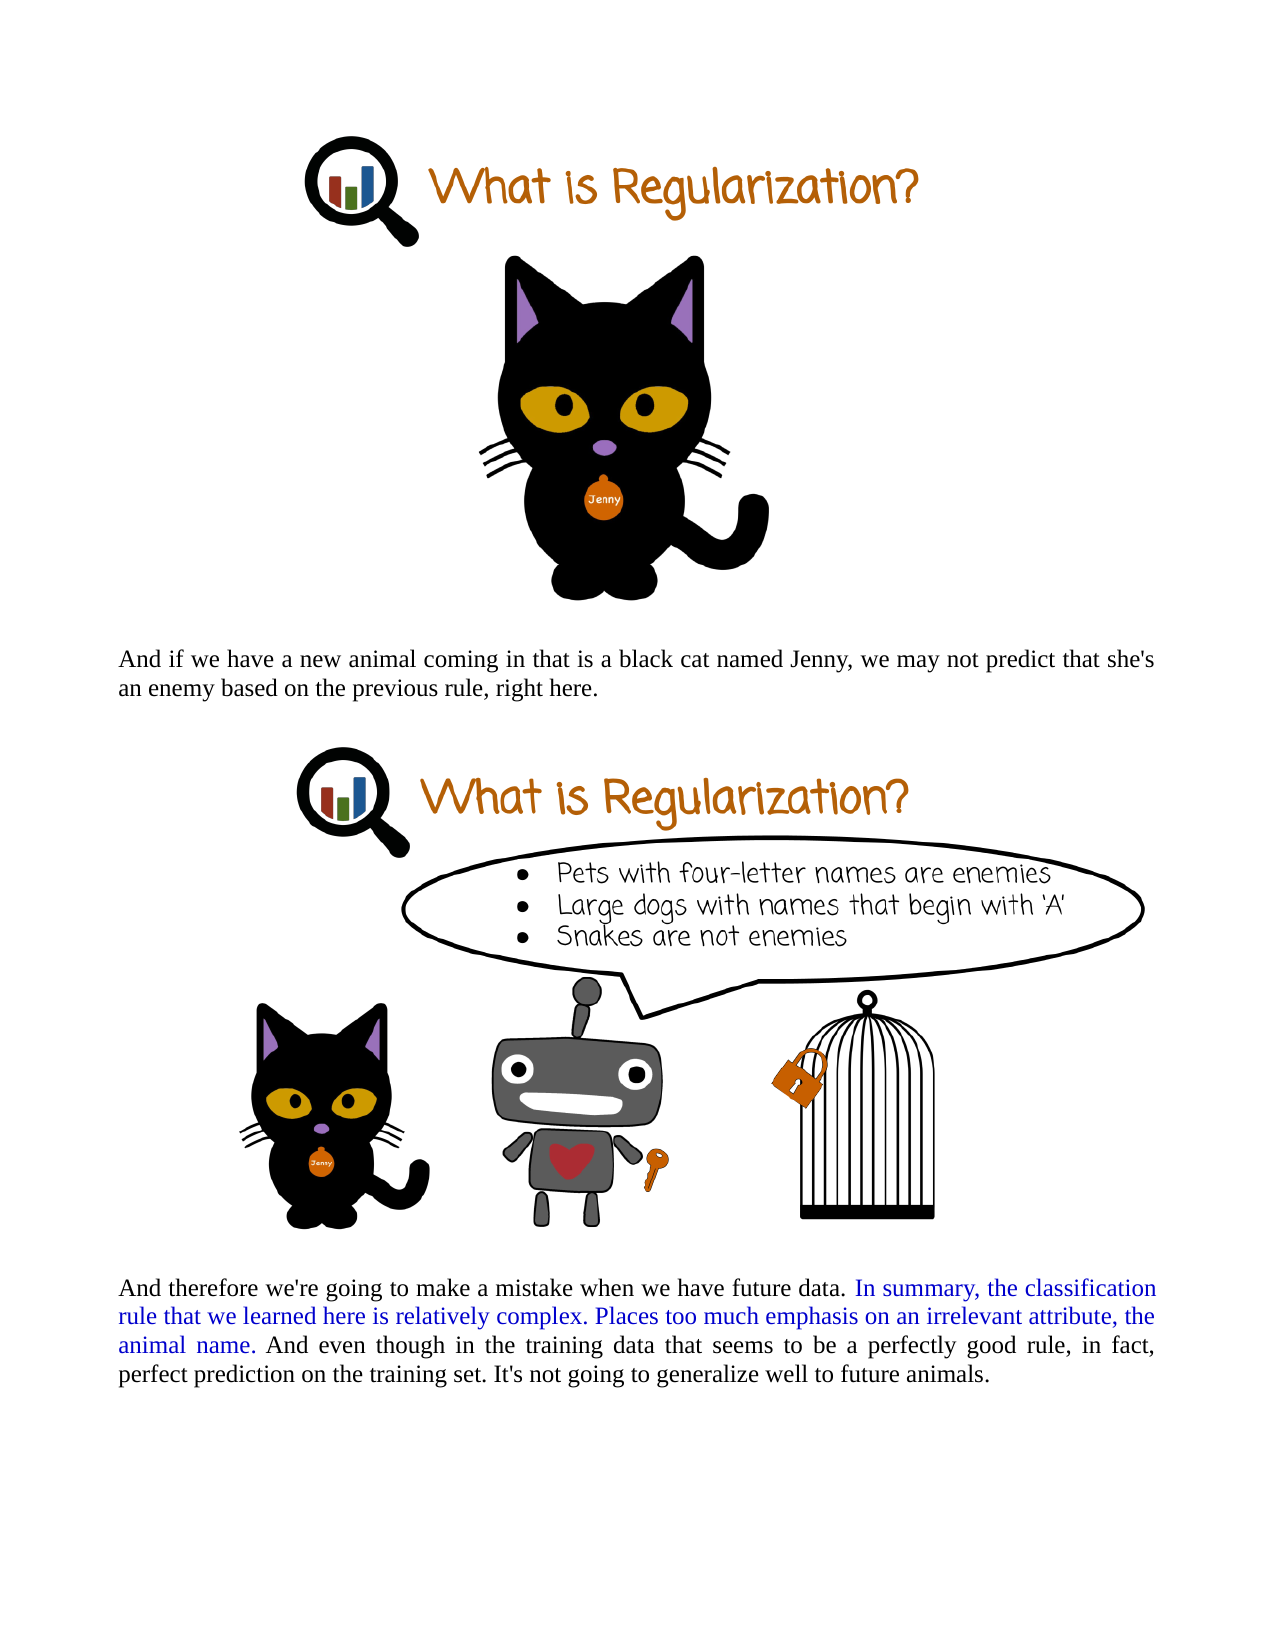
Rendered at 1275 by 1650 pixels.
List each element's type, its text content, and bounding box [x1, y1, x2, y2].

picture [118, 730, 1157, 1244]
text And if we have a new animal coming in that is a black cat named Jenny, we may not predict that she's an enemy based on the previous rule, right here. [118, 644, 1157, 702]
picture [118, 118, 1157, 616]
text And therefore we're going to make a mistake when we have future data. In summary, the classification rule that we learned here is relatively complex. Places too much emphasis on an irrelevant attribute, the animal name. And even though in the training data that seems to be a perfectly good rule, in fact, perfect prediction on the training set. It's not going to generalize well to future animals. [118, 1273, 1157, 1388]
